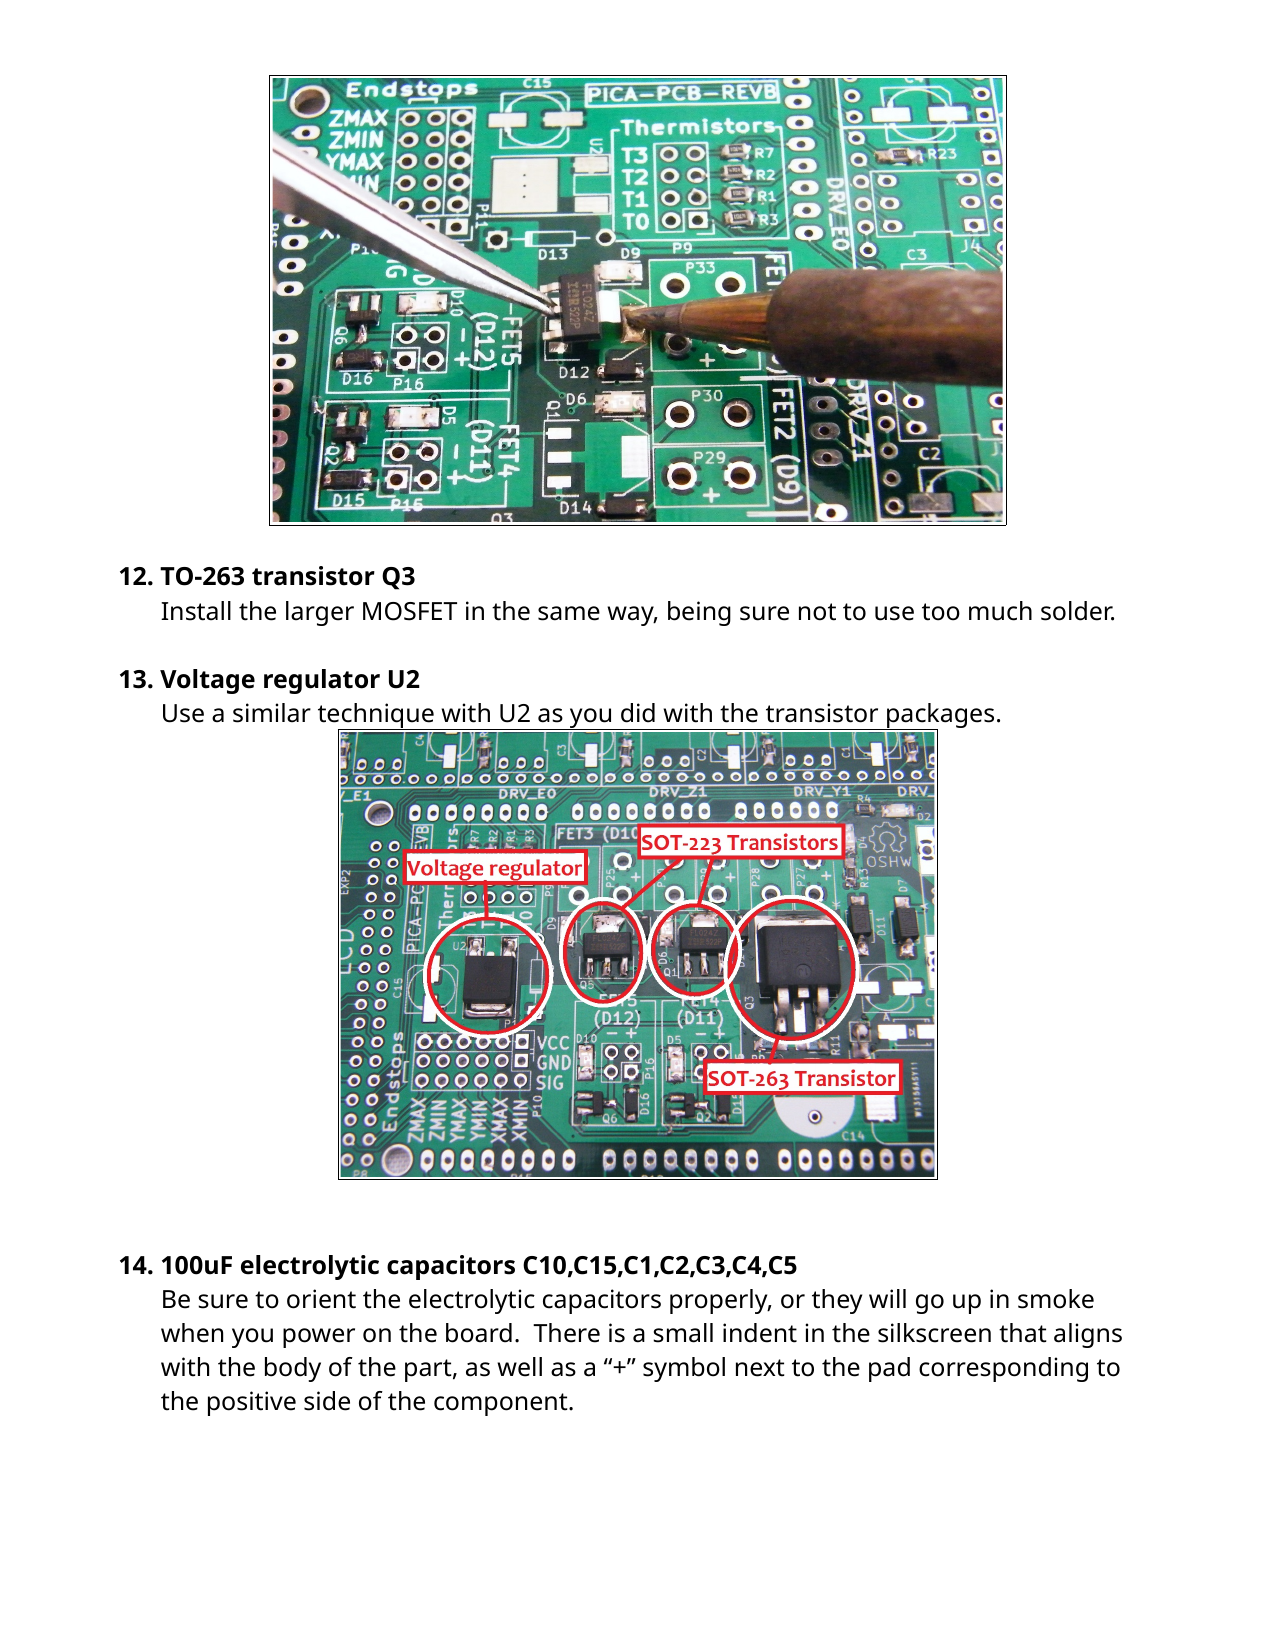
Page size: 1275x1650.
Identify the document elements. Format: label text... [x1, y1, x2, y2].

picture [340, 732, 935, 1177]
text 12. TO-263 transistor Q3 [118, 559, 1157, 593]
text Be sure to orient the electrolytic capacitors properly, or they will go up in smoke when you power on the board. There is a small indent in the silkscreen that aligns with the body of the part, as well as a “+” symbol next to the pad corresponding to the positive side of the component. [161, 1282, 1157, 1418]
text Use a similar technique with U2 as you did with the transistor packages. [161, 695, 1157, 729]
text Install the larger MOSFET in the same way, being sure not to use too much solder. [161, 593, 1157, 627]
text 13. Voltage regulator U2 [118, 661, 1157, 695]
text 14. 100uF electrolytic capacitors C10,C15,C1,C2,C3,C4,C5 [118, 1247, 1157, 1282]
picture [272, 78, 1003, 522]
